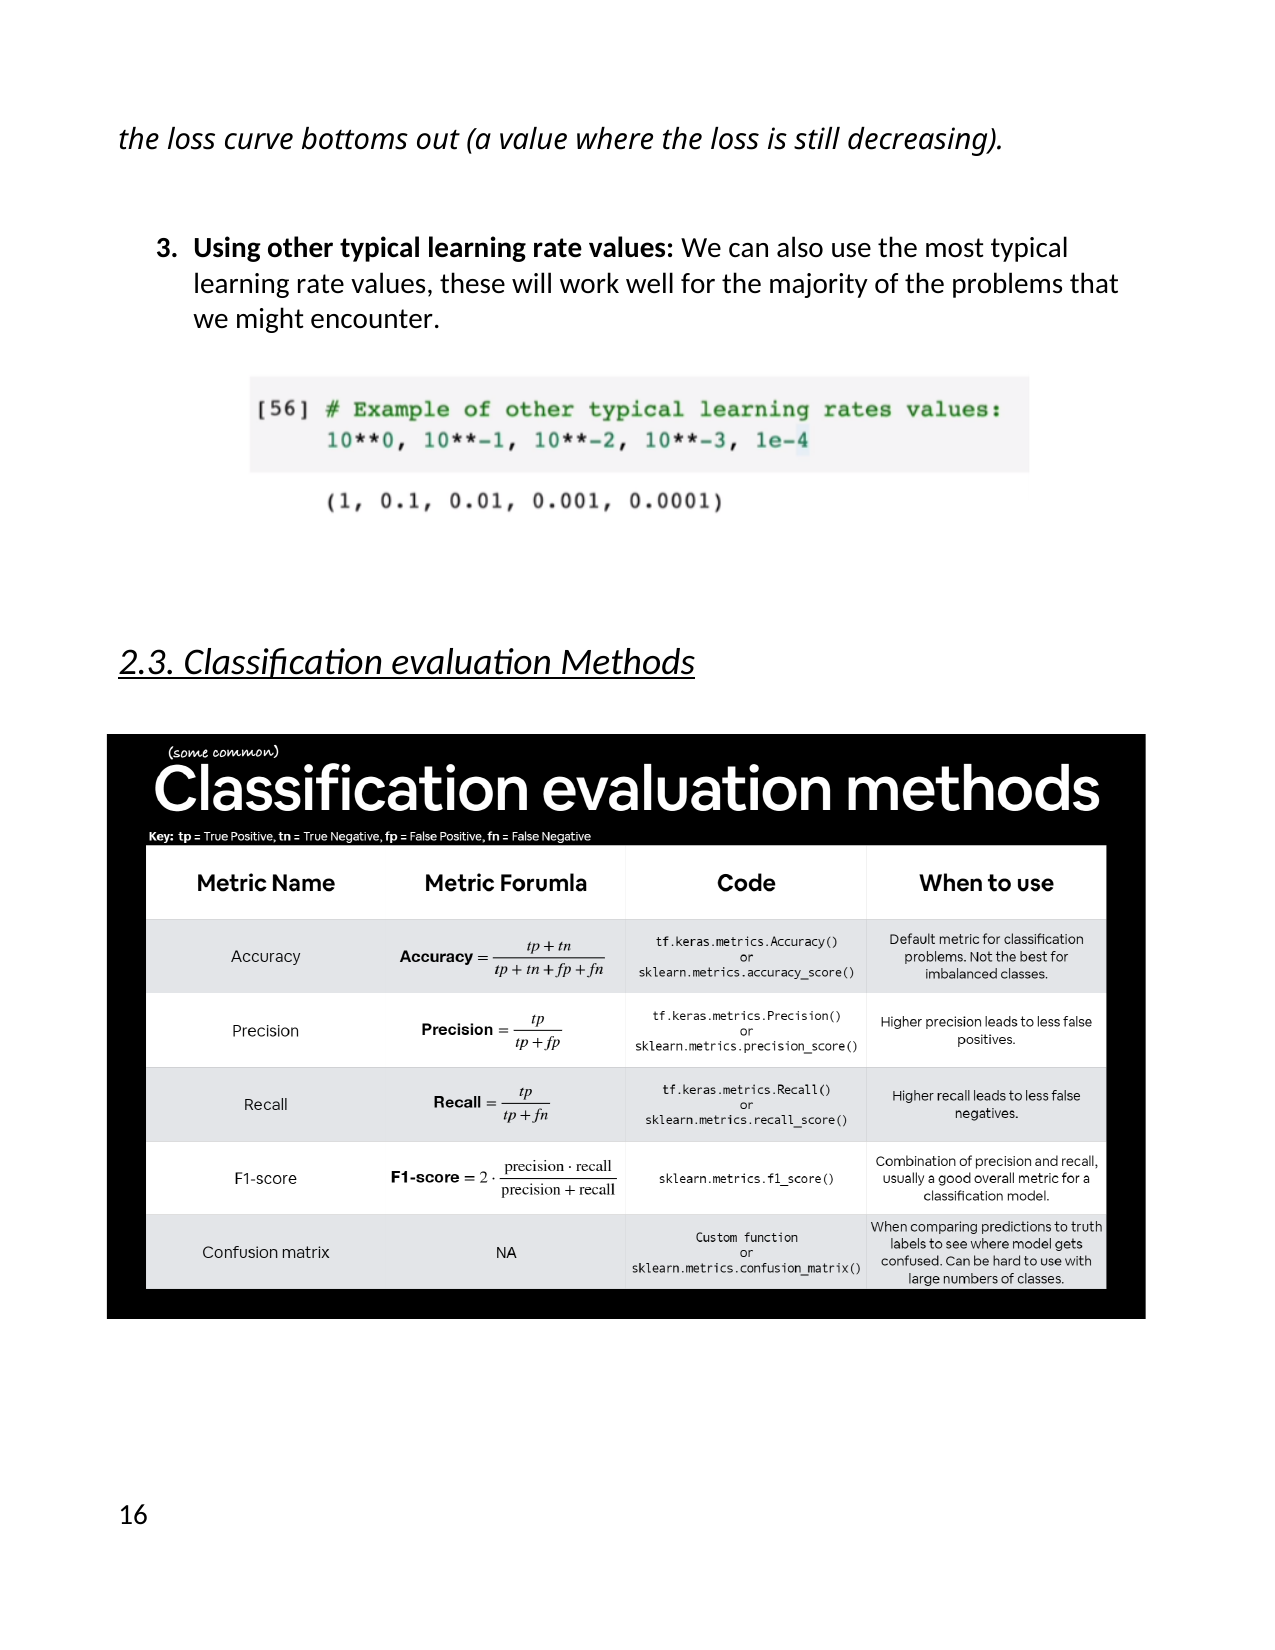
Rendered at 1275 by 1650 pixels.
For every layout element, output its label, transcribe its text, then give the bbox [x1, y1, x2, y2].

text the loss curve bottoms out (a value where the loss is still decreasing). [118, 118, 1157, 158]
picture [245, 371, 1030, 531]
picture [106, 734, 1146, 1319]
list Using other typical learning rate values: We can also use the most typical learning rate values, these will work well for the majority of the problems that we might encounter. [156, 229, 1157, 336]
subtitle 2.3. Classification evaluation Methods [118, 638, 1157, 683]
